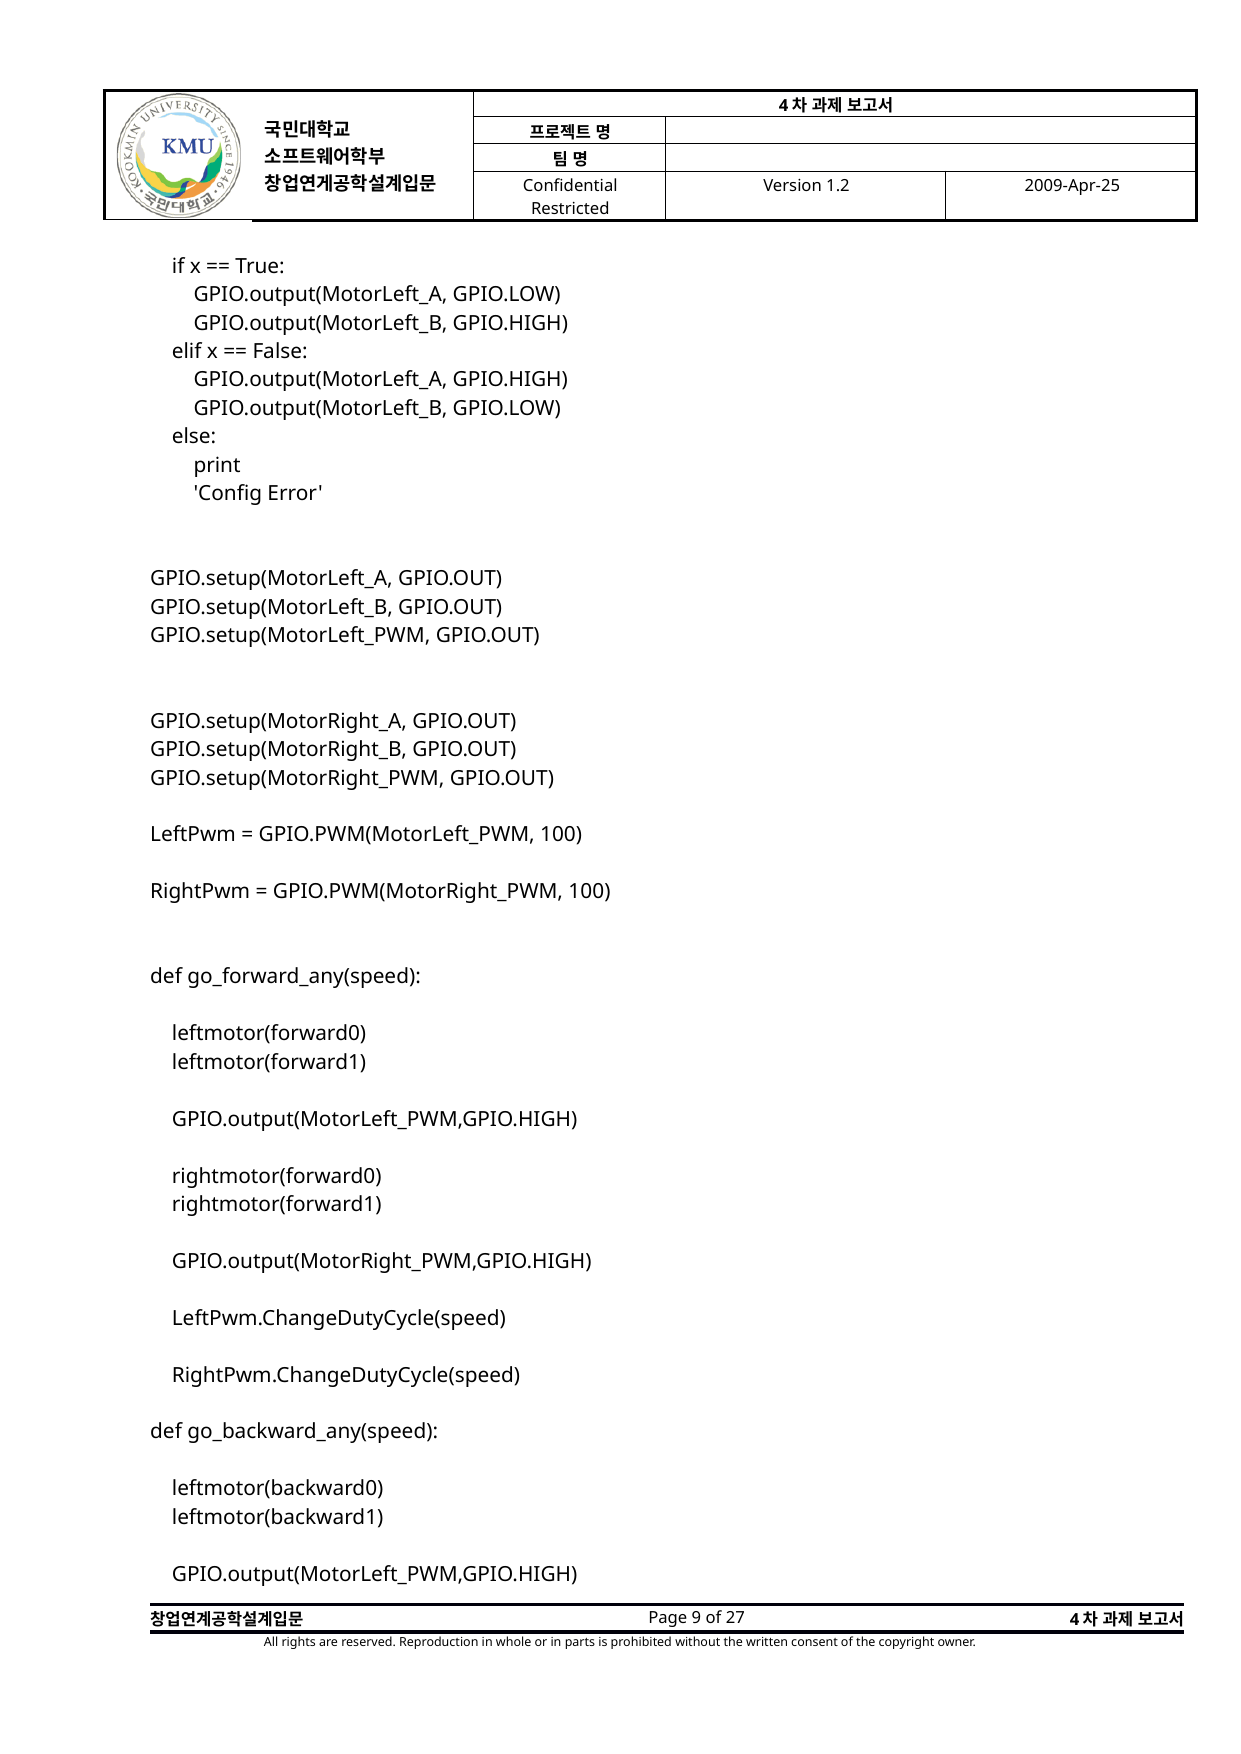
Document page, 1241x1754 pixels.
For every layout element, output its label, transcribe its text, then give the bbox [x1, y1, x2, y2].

text GPIO.setup(MotorRight_A, GPIO.OUT) [150, 706, 1090, 734]
text GPIO.setup(MotorRight_B, GPIO.OUT) [150, 734, 1090, 763]
text else: [150, 421, 1090, 450]
text elif x == False: [150, 336, 1090, 364]
text LeftPwm.ChangeDutyCycle(speed) [150, 1303, 1090, 1331]
text if x == True: [150, 251, 1090, 279]
text GPIO.output(MotorLeft_A, GPIO.LOW) [150, 279, 1090, 308]
text GPIO.output(MotorRight_PWM,GPIO.HIGH) [150, 1246, 1090, 1274]
text leftmotor(forward1) [150, 1047, 1090, 1075]
text RightPwm = GPIO.PWM(MotorRight_PWM, 100) [150, 876, 1090, 905]
text GPIO.output(MotorLeft_PWM,GPIO.HIGH) [150, 1559, 1090, 1587]
text GPIO.output(MotorLeft_B, GPIO.LOW) [150, 393, 1090, 421]
text rightmotor(forward1) [150, 1189, 1090, 1218]
text GPIO.output(MotorLeft_PWM,GPIO.HIGH) [150, 1104, 1090, 1132]
text GPIO.setup(MotorLeft_B, GPIO.OUT) [150, 592, 1090, 620]
text leftmotor(forward0) [150, 1018, 1090, 1047]
text print [150, 450, 1090, 478]
text LeftPwm = GPIO.PWM(MotorLeft_PWM, 100) [150, 819, 1090, 848]
text RightPwm.ChangeDutyCycle(speed) [150, 1360, 1090, 1388]
text GPIO.output(MotorLeft_A, GPIO.HIGH) [150, 364, 1090, 393]
text def go_forward_any(speed): [150, 962, 1090, 990]
text GPIO.setup(MotorLeft_PWM, GPIO.OUT) [150, 620, 1090, 649]
text GPIO.output(MotorLeft_B, GPIO.HIGH) [150, 308, 1090, 336]
text GPIO.setup(MotorRight_PWM, GPIO.OUT) [150, 763, 1090, 791]
text GPIO.setup(MotorLeft_A, GPIO.OUT) [150, 563, 1090, 592]
text 'Config Error' [150, 478, 1090, 507]
text def go_backward_any(speed): [150, 1417, 1090, 1445]
text leftmotor(backward1) [150, 1502, 1090, 1530]
text rightmotor(forward0) [150, 1161, 1090, 1189]
text leftmotor(backward0) [150, 1473, 1090, 1502]
